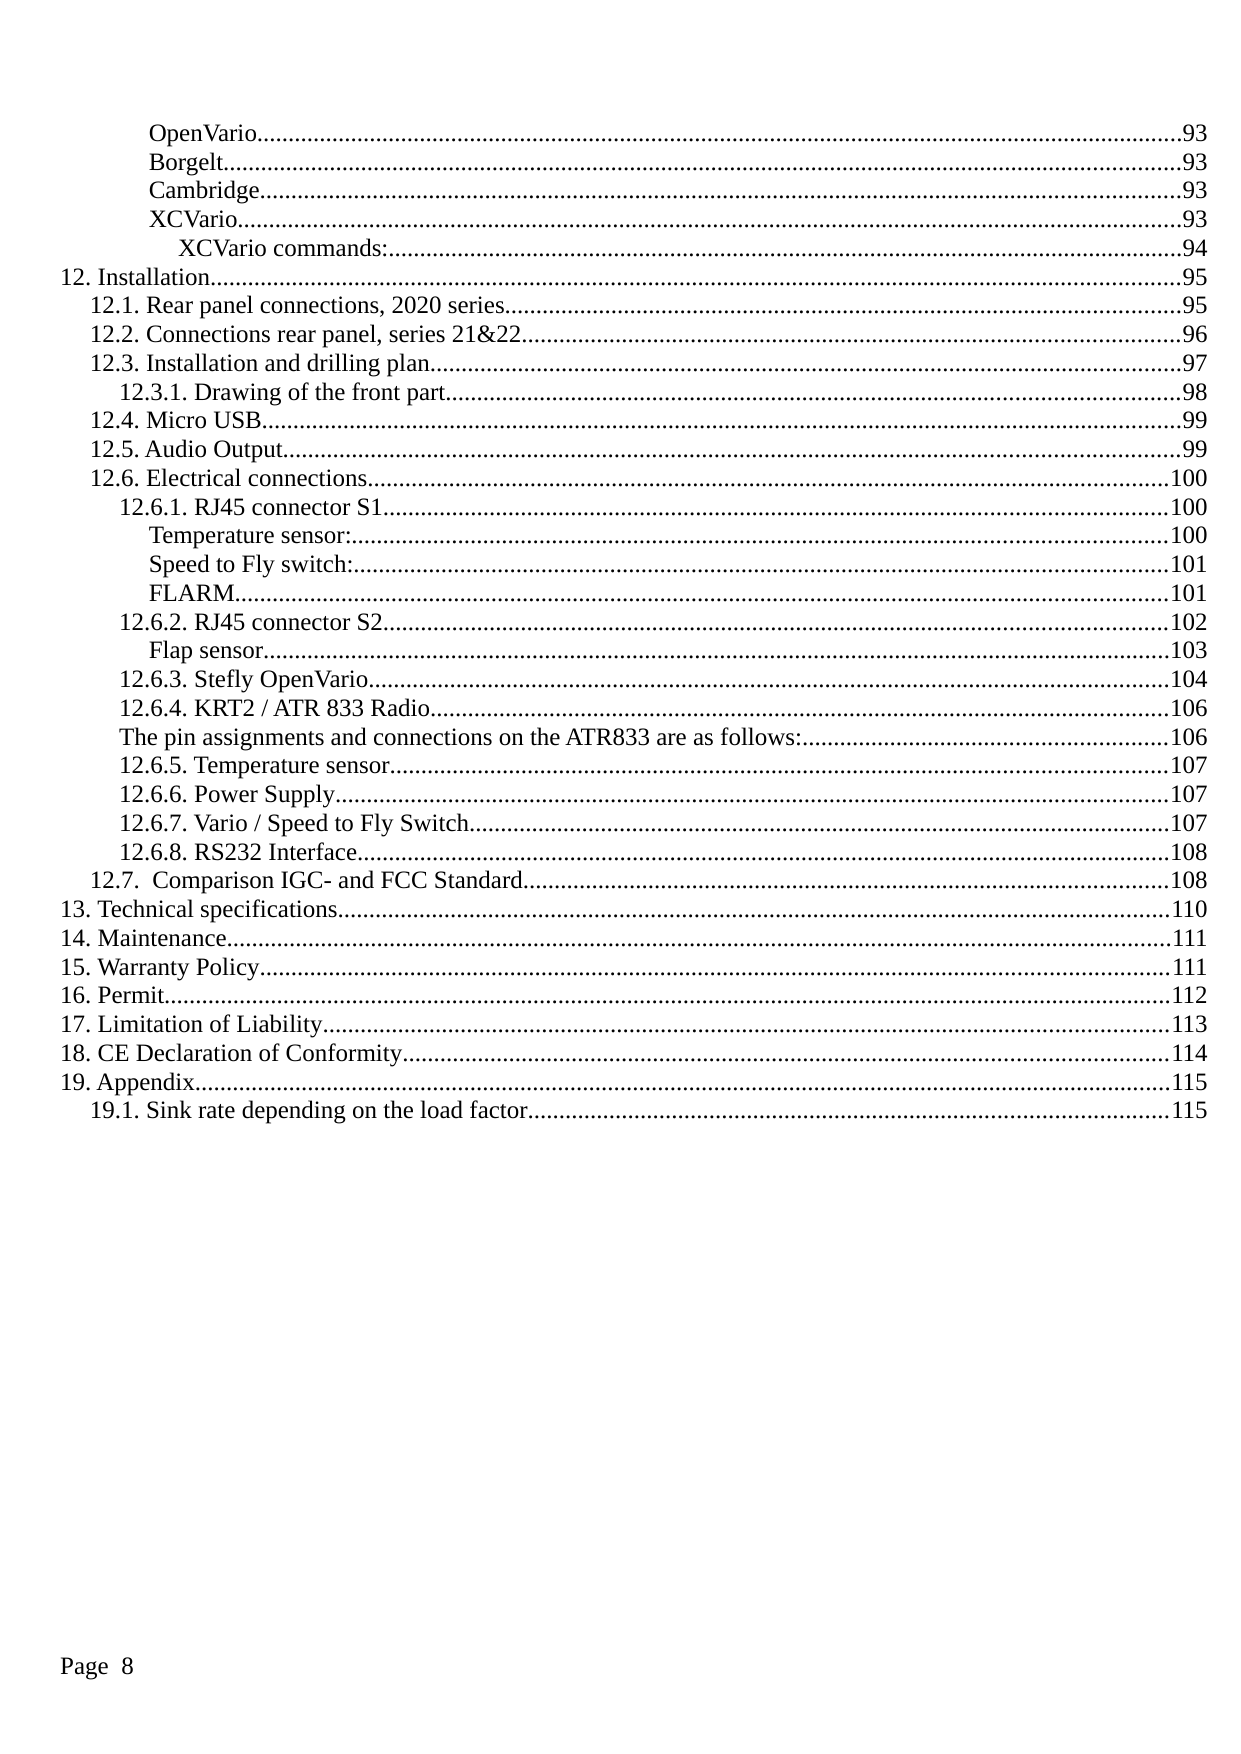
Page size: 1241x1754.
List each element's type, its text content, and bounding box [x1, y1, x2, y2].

text XCVario commands: 94 [178, 233, 1207, 262]
text 12.7. Comparison IGC- and FCC Standard 108 [89, 866, 1207, 894]
text 12. Installation 95 [60, 262, 1207, 291]
text The pin assignments and connections on the ATR833 are as follows: 106 [119, 722, 1207, 751]
text Temperature sensor: 100 [148, 521, 1207, 549]
text 12.6.8. RS232 Interface 108 [119, 837, 1207, 866]
text 12.3. Installation and drilling plan 97 [89, 348, 1207, 377]
text 12.6. Electrical connections 100 [89, 463, 1207, 492]
text 12.6.3. Stefly OpenVario 104 [119, 664, 1207, 693]
text Flap sensor 103 [148, 636, 1207, 664]
text 19.1. Sink rate depending on the load factor 115 [89, 1096, 1207, 1124]
text 12.3.1. Drawing of the front part 98 [119, 377, 1207, 406]
text 18. CE Declaration of Conformity 114 [60, 1038, 1207, 1067]
text 19. Appendix 115 [60, 1067, 1207, 1096]
text 14. Maintenance 111 [60, 923, 1207, 952]
text FLARM 101 [148, 578, 1207, 607]
text OpenVario 93 [148, 118, 1207, 147]
text 12.1. Rear panel connections, 2020 series 95 [89, 291, 1207, 319]
text 13. Technical specifications 110 [60, 894, 1207, 923]
text 17. Limitation of Liability 113 [60, 1009, 1207, 1038]
text 12.2. Connections rear panel, series 21&22 96 [89, 319, 1207, 348]
text 12.4. Micro USB 99 [89, 406, 1207, 434]
text Cambridge 93 [148, 176, 1207, 204]
text 12.6.4. KRT2 / ATR 833 Radio 106 [119, 693, 1207, 722]
text 12.5. Audio Output 99 [89, 434, 1207, 463]
text 12.6.1. RJ45 connector S1 100 [119, 492, 1207, 521]
text Speed to Fly switch: 101 [148, 549, 1207, 578]
text Borgelt 93 [148, 147, 1207, 176]
text 12.6.6. Power Supply 107 [119, 779, 1207, 808]
text 12.6.5. Temperature sensor 107 [119, 751, 1207, 779]
text 16. Permit 112 [60, 981, 1207, 1009]
text XCVario 93 [148, 204, 1207, 233]
text 12.6.2. RJ45 connector S2 102 [119, 607, 1207, 636]
text 15. Warranty Policy 111 [60, 952, 1207, 981]
text 12.6.7. Vario / Speed to Fly Switch 107 [119, 808, 1207, 837]
